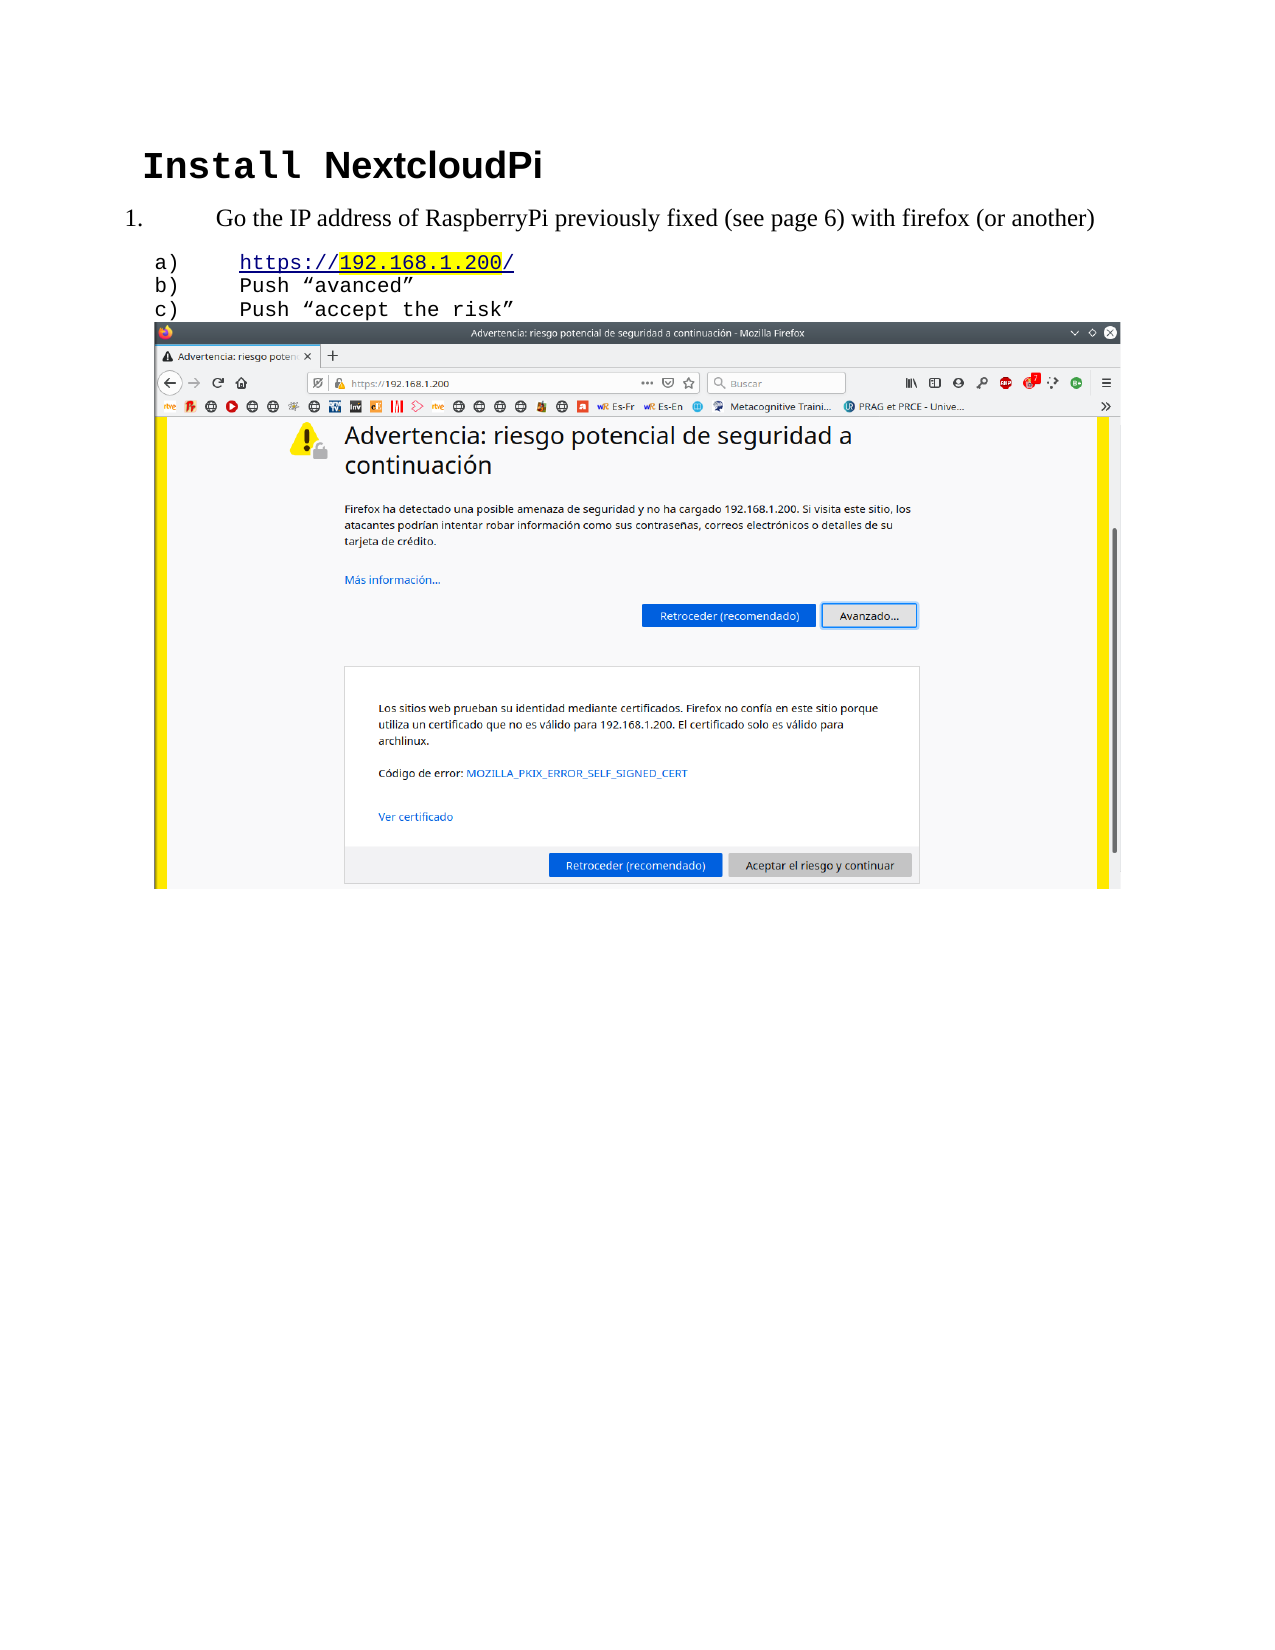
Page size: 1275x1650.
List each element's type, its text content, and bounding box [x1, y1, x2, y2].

list Go the IP address of RaspberryPi previously fixed (see page 6) with firefox (or another) [118, 203, 1157, 231]
list https://192.168.1.200/ [142, 252, 1157, 275]
subtitle Install NextcloudPi [118, 143, 1157, 190]
picture [154, 322, 1121, 889]
list Push “avanced” [142, 275, 1157, 299]
list Push “accept the risk” [142, 299, 1157, 323]
